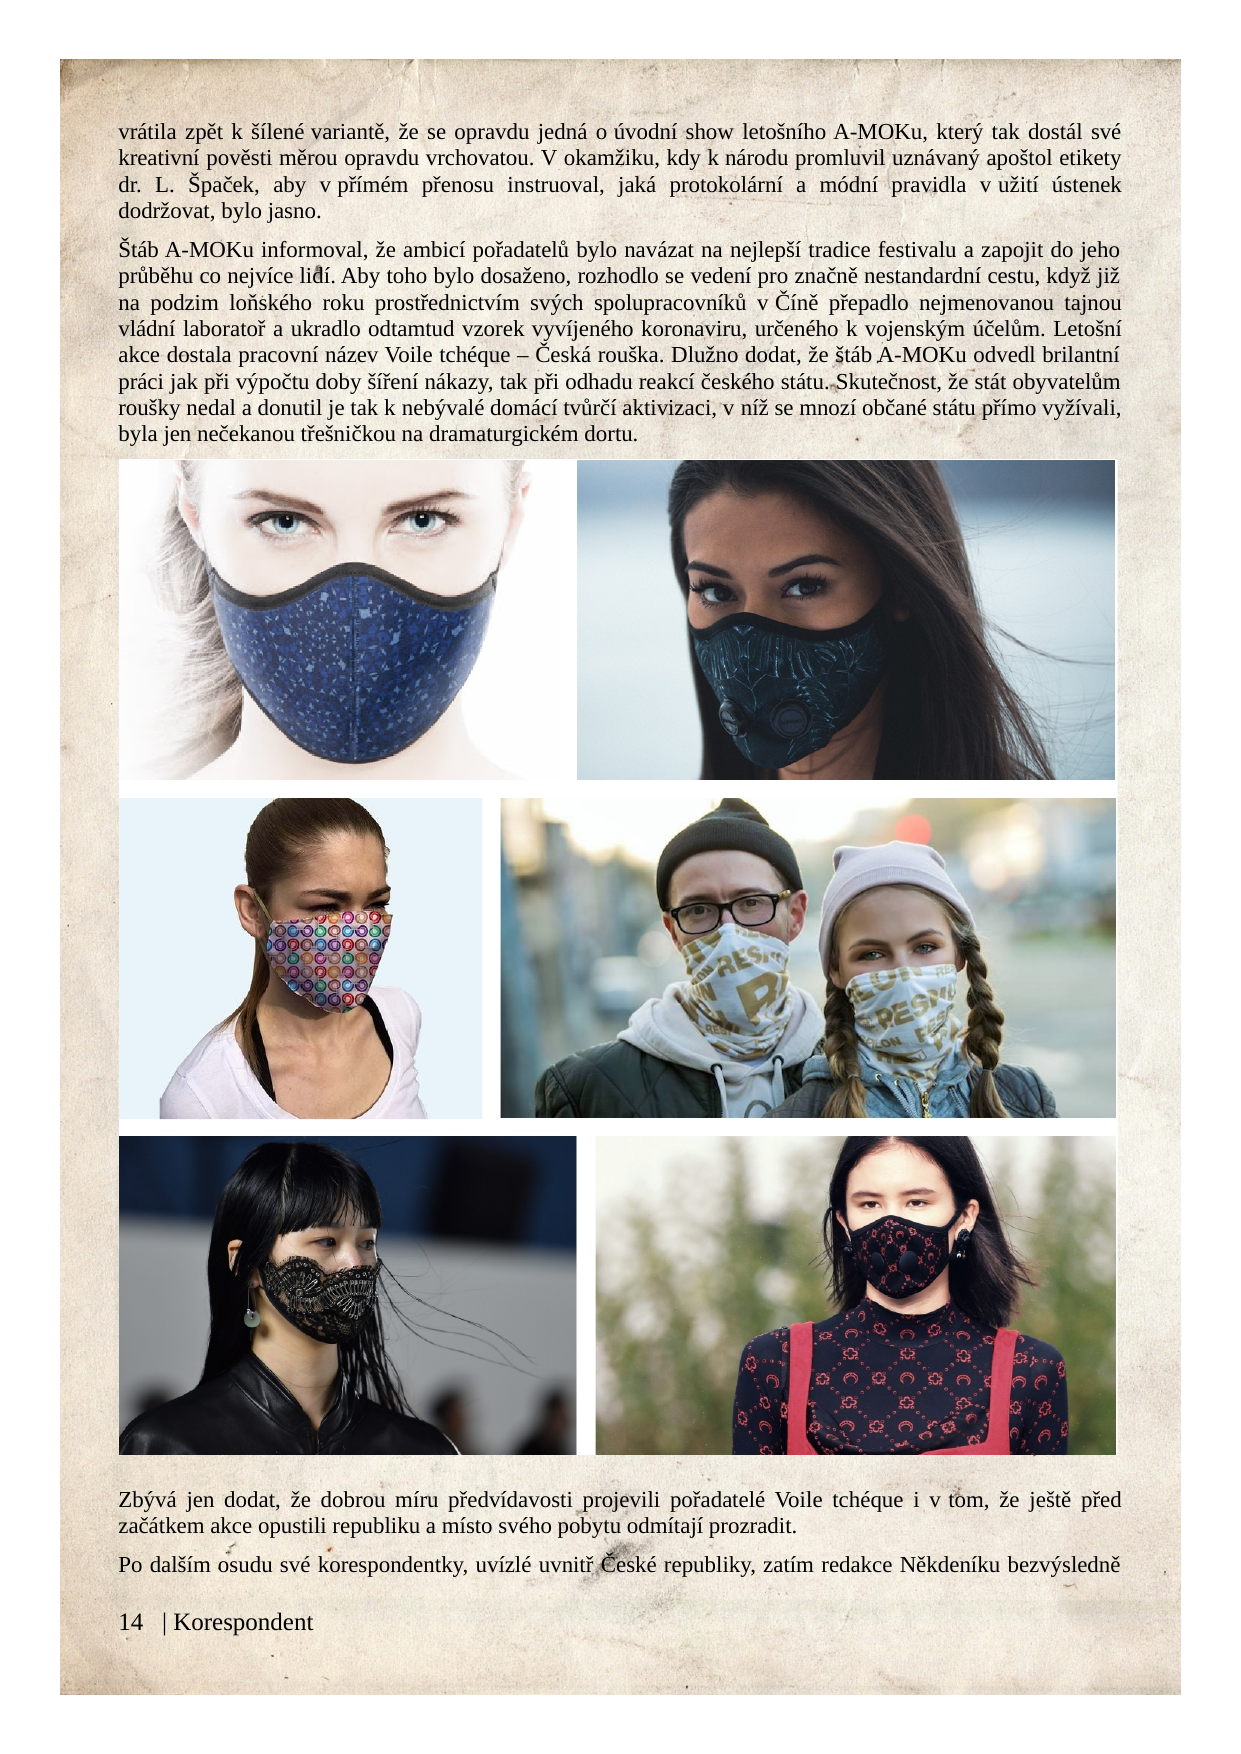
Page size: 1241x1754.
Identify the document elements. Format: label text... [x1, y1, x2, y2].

text vrátila zpět k šílené variantě, že se opravdu jedná o úvodní show letošního A-MOKu, který tak dostál své kreativní pověsti měrou opravdu vrchovatou. V okamžiku, kdy k národu promluvil uznávaný apoštol etikety dr. L. Špaček, aby v přímém přenosu instruoval, jaká protokolární a módní pravidla v užití ústenek dodržovat, bylo jasno. [118, 118, 1122, 223]
text Po dalším osudu své korespondentky, uvízlé uvnitř České republiky, zatím redakce Někdeníku bezvýsledně [118, 1551, 1122, 1577]
text Štáb A-MOKu informoval, že ambicí pořadatelů bylo navázat na nejlepší tradice festivalu a zapojit do jeho průběhu co nejvíce lidí. Aby toho bylo dosaženo, rozhodlo se vedení pro značně nestandardní cestu, když již na podzim loňského roku prostřednictvím svých spolupracovníků v Číně přepadlo nejmenovanou tajnou vládní laboratoř a ukradlo odtamtud vzorek vyvíjeného koronaviru, určeného k vojenským účelům. Letošní akce dostala pracovní název Voile tchéque – Česká rouška. Dlužno dodat, že štáb A-MOKu odvedl brilantní práci jak při výpočtu doby šíření nákazy, tak při odhadu reakcí českého státu. Skutečnost, že stát obyvatelům roušky nedal a donutil je tak k nebývalé domácí tvůrčí aktivizaci, v níž se mnozí občané státu přímo vyžívali, byla jen nečekanou třešničkou na dramaturgickém dortu. [118, 236, 1122, 447]
text Zbývá jen dodat, že dobrou míru předvídavosti projevili pořadatelé Voile tchéque i v tom, že ještě před začátkem akce opustili republiku a místo svého pobytu odmítají prozradit. [118, 1486, 1122, 1538]
picture [118, 459, 1118, 1455]
